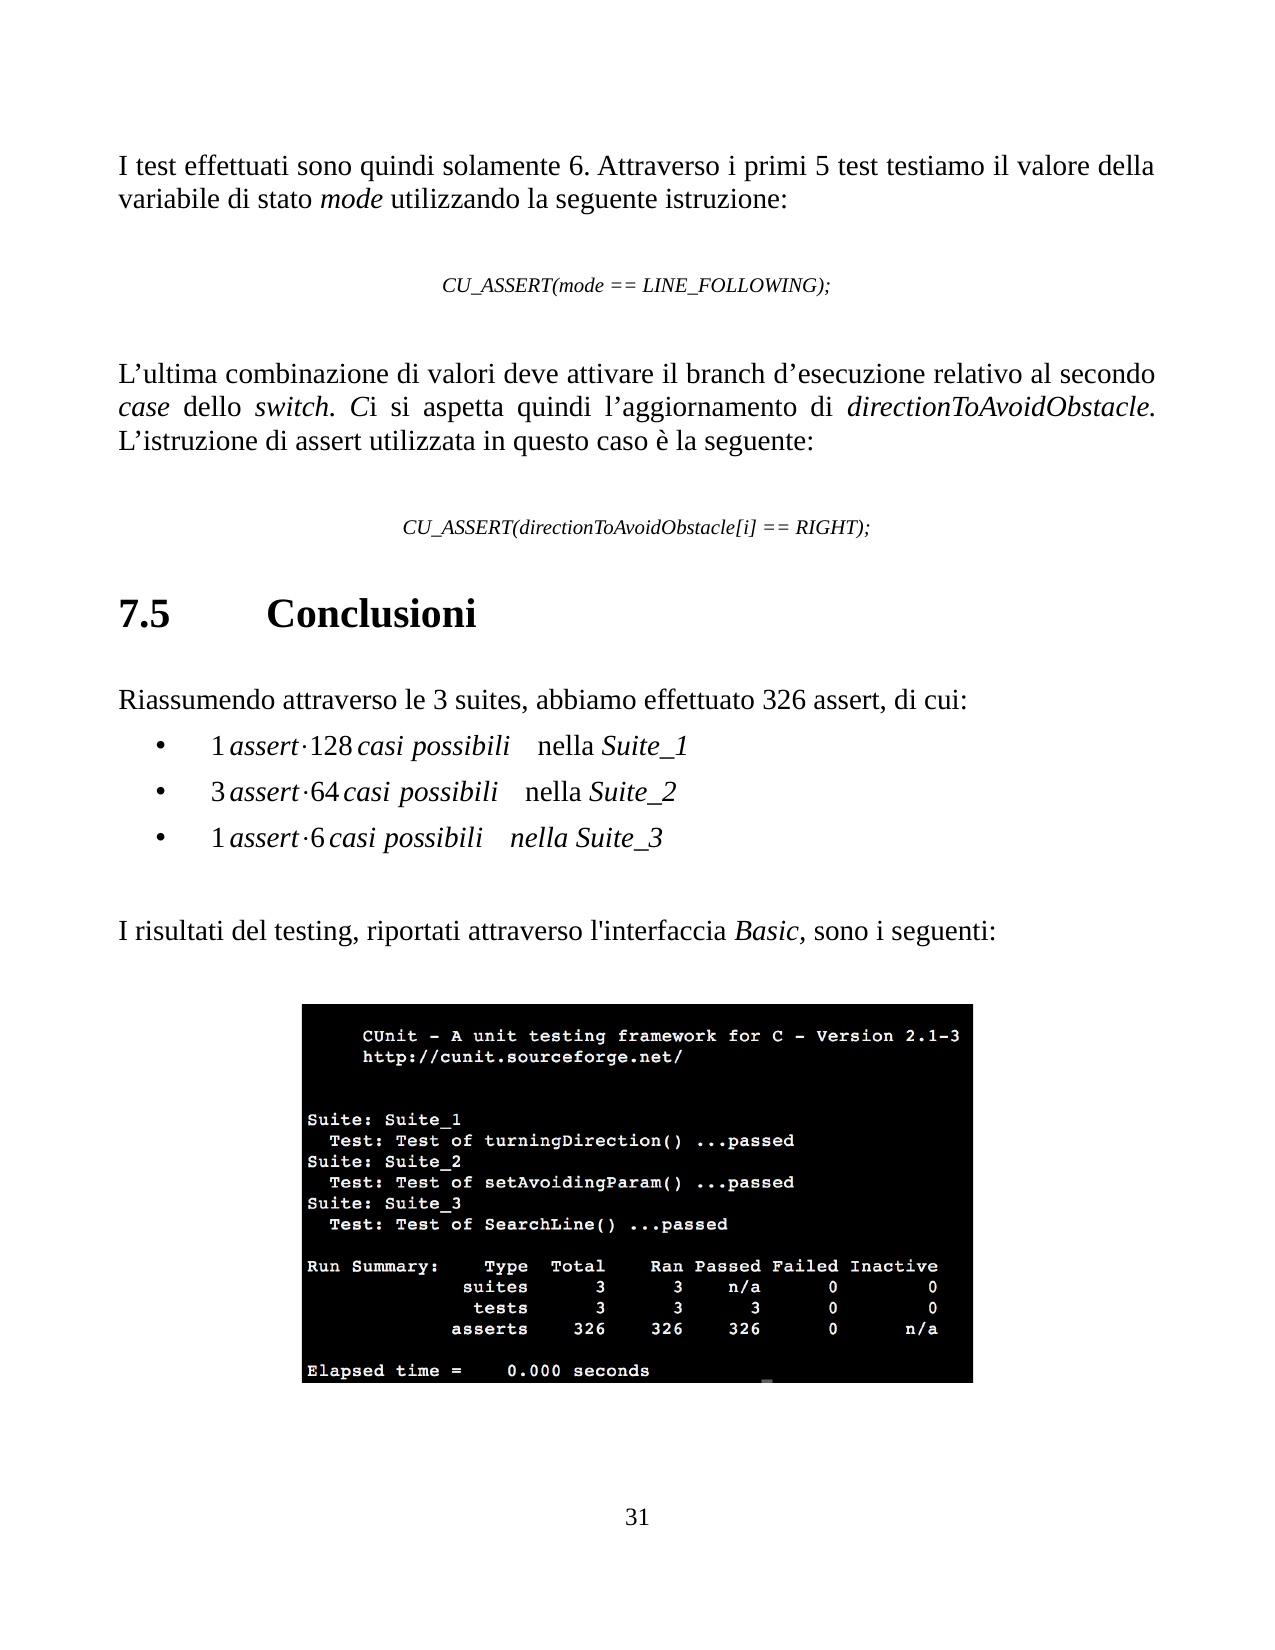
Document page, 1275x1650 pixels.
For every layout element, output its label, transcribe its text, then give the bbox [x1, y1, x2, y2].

list nella Suite_2 [156, 774, 1157, 808]
list nella Suite_3 [156, 820, 1157, 854]
list nella Suite_1 [156, 728, 1157, 762]
picture [301, 1004, 974, 1383]
text I risultati del testing, riportati attraverso l'interfaccia Basic, sono i seguenti: [118, 913, 1157, 946]
text Riassumendo attraverso le 3 suites, abbiamo effettuato 326 assert, di cui: [118, 682, 1157, 716]
text L’ultima combinazione di valori deve attivare il branch d’esecuzione relativo al secondo case dello switch. Ci si aspetta quindi l’aggiornamento di directionToAvoidObstacle. L’istruzione di assert utilizzata in questo caso è la seguente: [118, 356, 1157, 456]
text CU_ASSERT(directionToAvoidObstacle[i] == RIGHT); [118, 515, 1157, 539]
text CU_ASSERT(mode == LINE_FOLLOWING); [118, 273, 1157, 297]
text I test effettuati sono quindi solamente 6. Attraverso i primi 5 test testiamo il valore della variabile di stato mode utilizzando la seguente istruzione: [118, 148, 1157, 215]
subtitle 7.5 Conclusioni [118, 588, 1157, 636]
